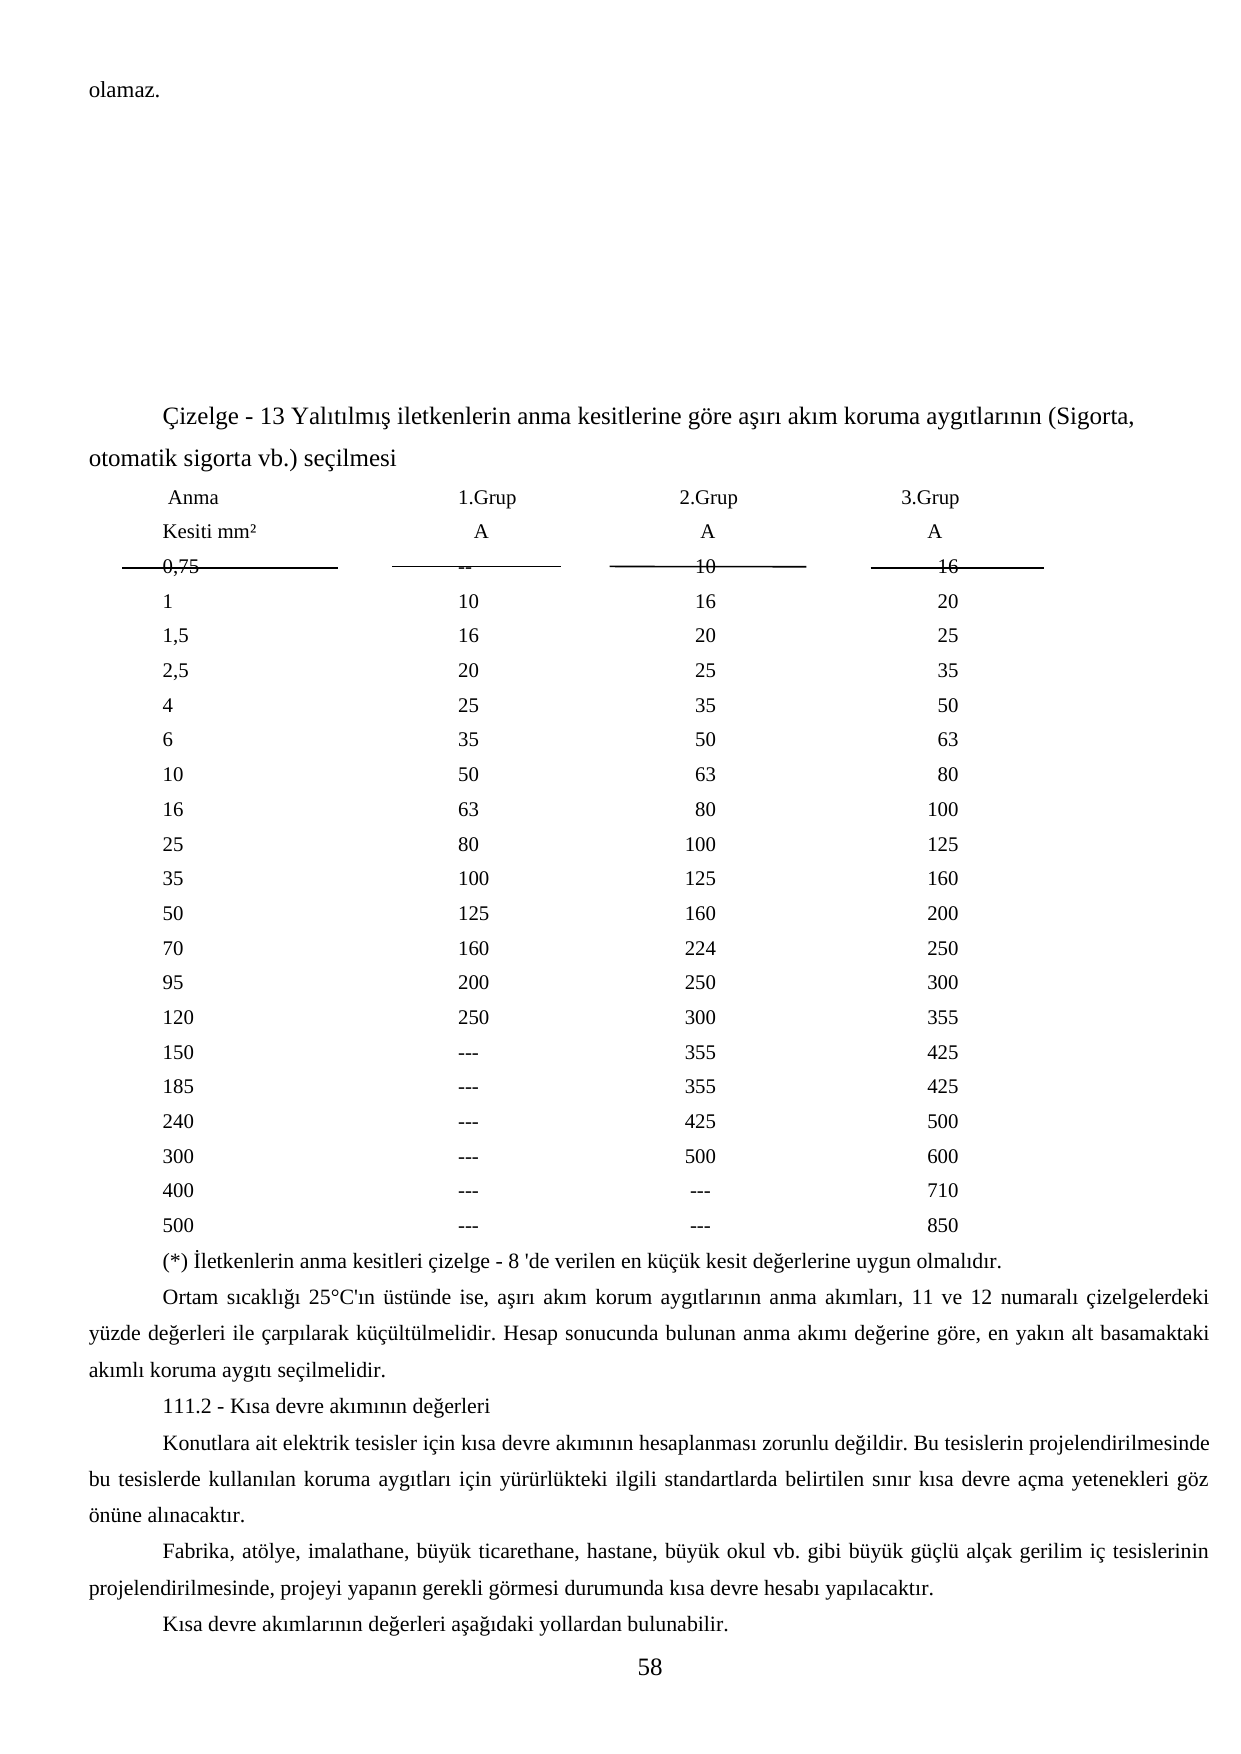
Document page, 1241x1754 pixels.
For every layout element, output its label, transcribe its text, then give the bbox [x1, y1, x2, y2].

text 6 35 50 63 [88, 728, 1211, 751]
text (*) İletkenlerin anma kesitleri çizelge - 8 'de verilen en küçük kesit değerlerine uygun olmalıdır. [88, 1249, 1211, 1273]
text 150 --- 355 425 [88, 1041, 1211, 1064]
text olamaz. [88, 77, 1211, 102]
text Kısa devre akımlarının değerleri aşağıdaki yollardan bulunabilir. [88, 1612, 1211, 1636]
text 95 200 250 300 [88, 971, 1211, 994]
text 1,5 16 20 25 [88, 624, 1211, 647]
text Ortam sıcaklığı 25°C'ın üstünde ise, aşırı akım korum aygıtlarının anma akımları, 11 ve 12 numaralı çizelgelerdeki yüzde değerleri ile çarpılarak küçültülmelidir. Hesap sonucunda bulunan anma akımı değerine göre, en yakın alt basamaktaki akımlı koruma aygıtı seçilmelidir. [88, 1285, 1211, 1382]
text 1 10 16 20 [88, 589, 1211, 613]
text Konutlara ait elektrik tesisler için kısa devre akımının hesaplanması zorunlu değildir. Bu tesislerin projelendirilmesinde bu tesislerde kullanılan koruma aygıtları için yürürlükteki ilgili standartlarda belirtilen sınır kısa devre açma yetenekleri göz önüne alınacaktır. [88, 1430, 1211, 1527]
text 111.2 - Kısa devre akımının değerleri [88, 1394, 1211, 1418]
text 400 --- --- 710 [88, 1179, 1211, 1202]
text 120 250 300 355 [88, 1006, 1211, 1029]
text 4 25 35 50 [88, 694, 1211, 717]
text 0,75 -- 10 16 [88, 555, 1211, 578]
text 185 --- 355 425 [88, 1075, 1211, 1098]
text 70 160 224 250 [88, 936, 1211, 959]
text 2,5 20 25 35 [88, 659, 1211, 682]
text 300 --- 500 600 [88, 1144, 1211, 1168]
text 10 50 63 80 [88, 763, 1211, 786]
text Çizelge - 13 Yalıtılmış iletkenlerin anma kesitlerine göre aşırı akım koruma aygıtlarının (Sigorta, otomatik sigorta vb.) seçilmesi [88, 402, 1211, 472]
text Anma 1.Grup 2.Grup 3.Grup Kesiti mm² A A A [88, 486, 1211, 543]
text 240 --- 425 500 [88, 1110, 1211, 1133]
text Fabrika, atölye, imalathane, büyük ticarethane, hastane, büyük okul vb. gibi büyük güçlü alçak gerilim iç tesislerinin projelendirilmesinde, projeyi yapanın gerekli görmesi durumunda kısa devre hesabı yapılacaktır. [88, 1539, 1211, 1600]
text 35 100 125 160 [88, 867, 1211, 890]
text 50 125 160 200 [88, 902, 1211, 925]
text 500 --- --- 850 [88, 1214, 1211, 1237]
text 25 80 100 125 [88, 832, 1211, 856]
text 16 63 80 100 [88, 798, 1211, 821]
